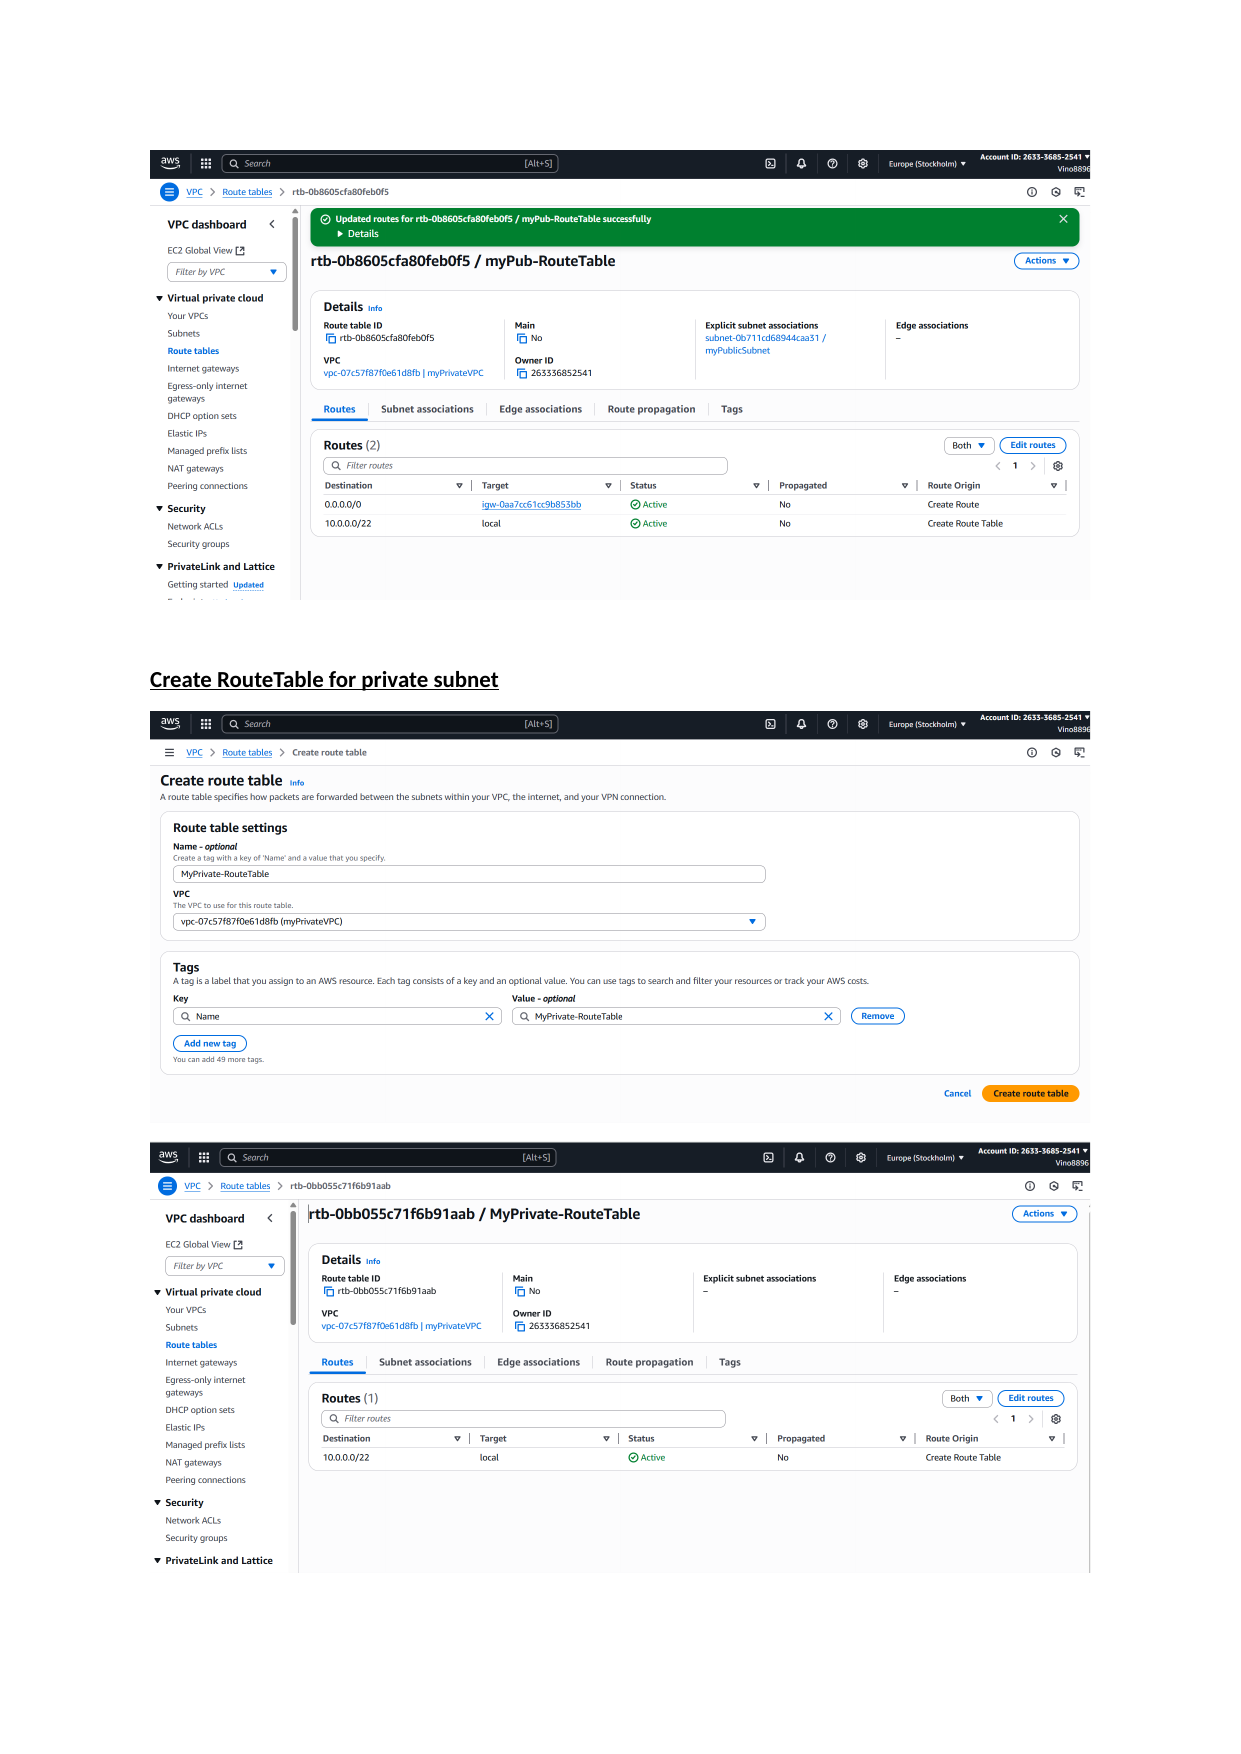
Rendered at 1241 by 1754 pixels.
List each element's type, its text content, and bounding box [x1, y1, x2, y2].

text Create RouteTable for private subnet [150, 665, 1090, 693]
